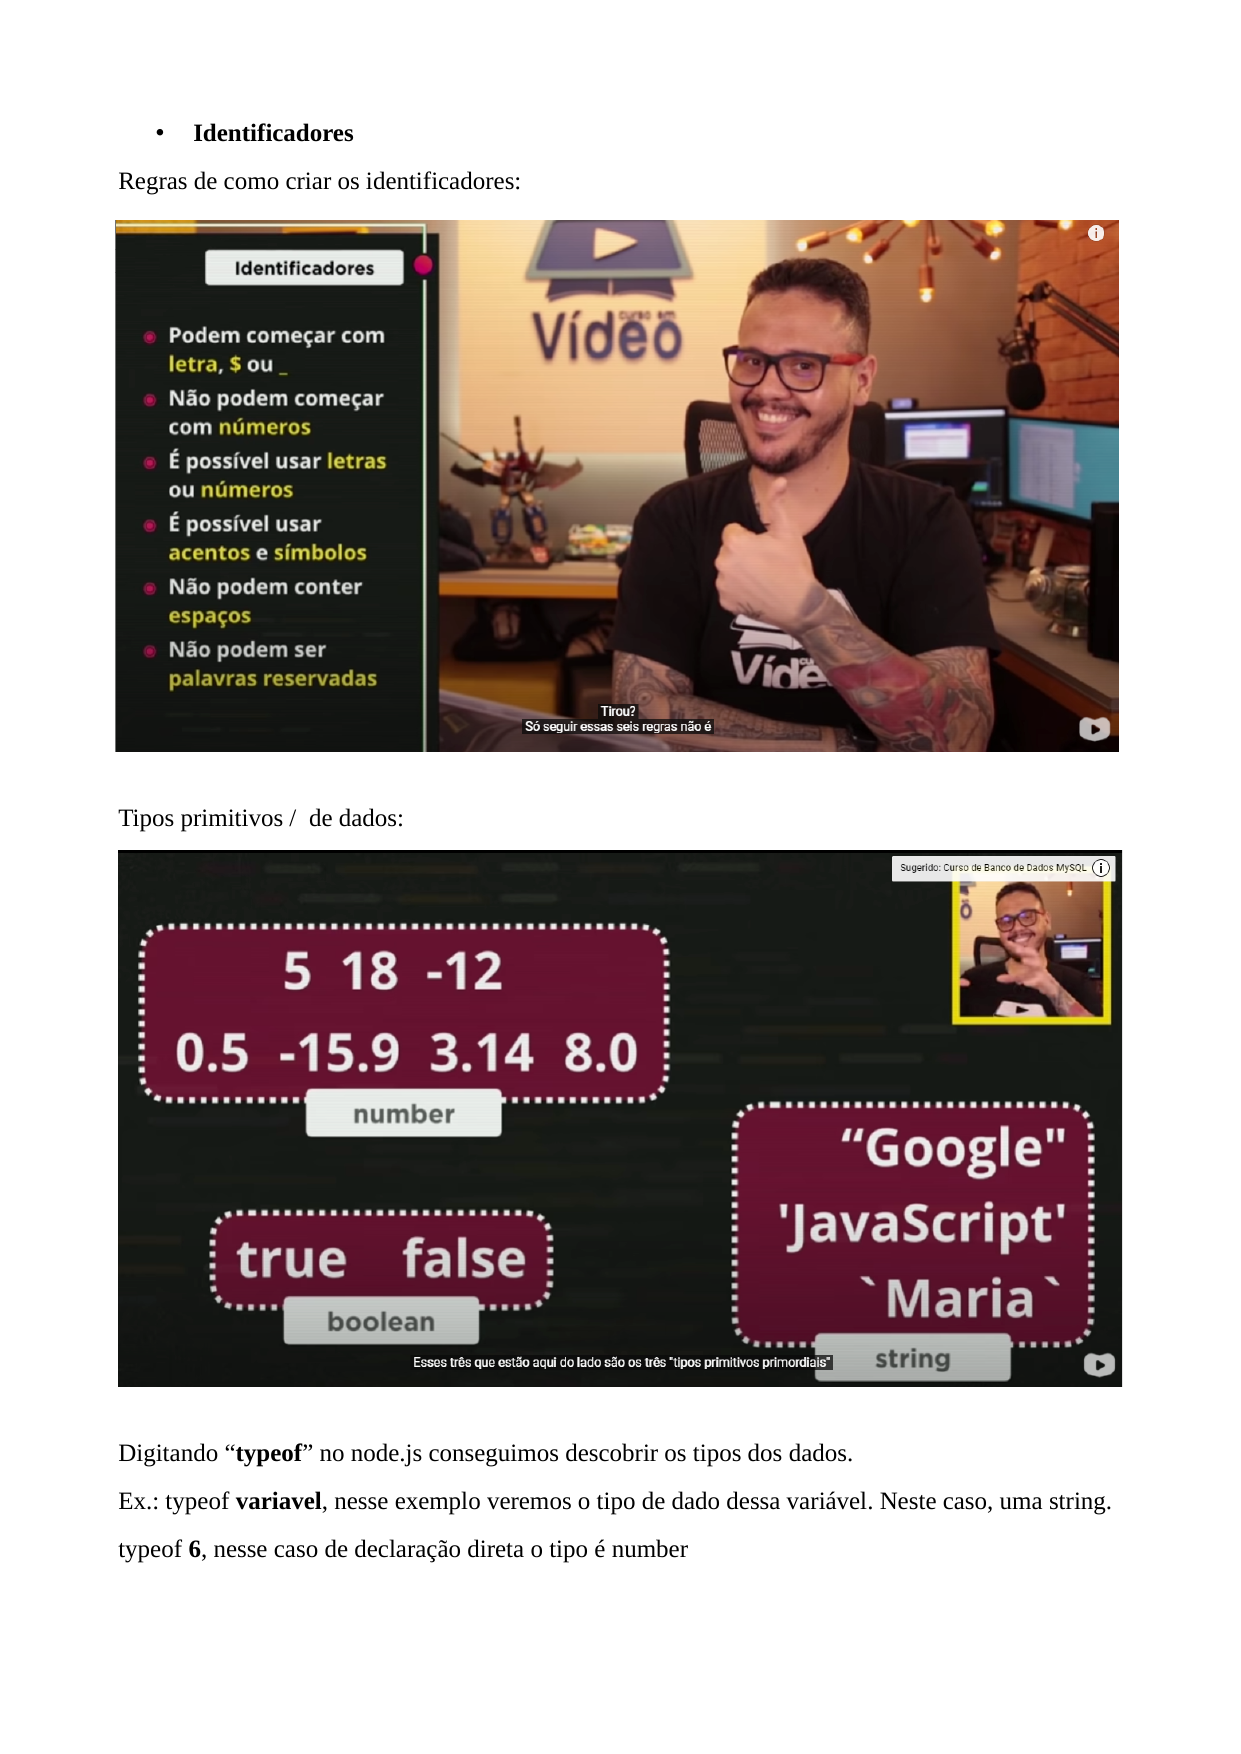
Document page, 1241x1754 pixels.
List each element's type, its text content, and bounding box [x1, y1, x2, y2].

picture [118, 850, 1123, 1387]
text typeof 6, nesse caso de declaração direta o tipo é number [118, 1534, 1122, 1562]
text Digitando “typeof” no node.js conseguimos descobrir os tipos dos dados. [118, 1438, 1122, 1467]
list Identificadores [156, 118, 1122, 147]
picture [115, 220, 1119, 752]
text Tipos primitivos / de dados: [118, 803, 1122, 832]
text Regras de como criar os identificadores: [118, 166, 1122, 194]
text Ex.: typeof variavel, nesse exemplo veremos o tipo de dado dessa variável. Neste caso, uma string. [118, 1486, 1122, 1515]
